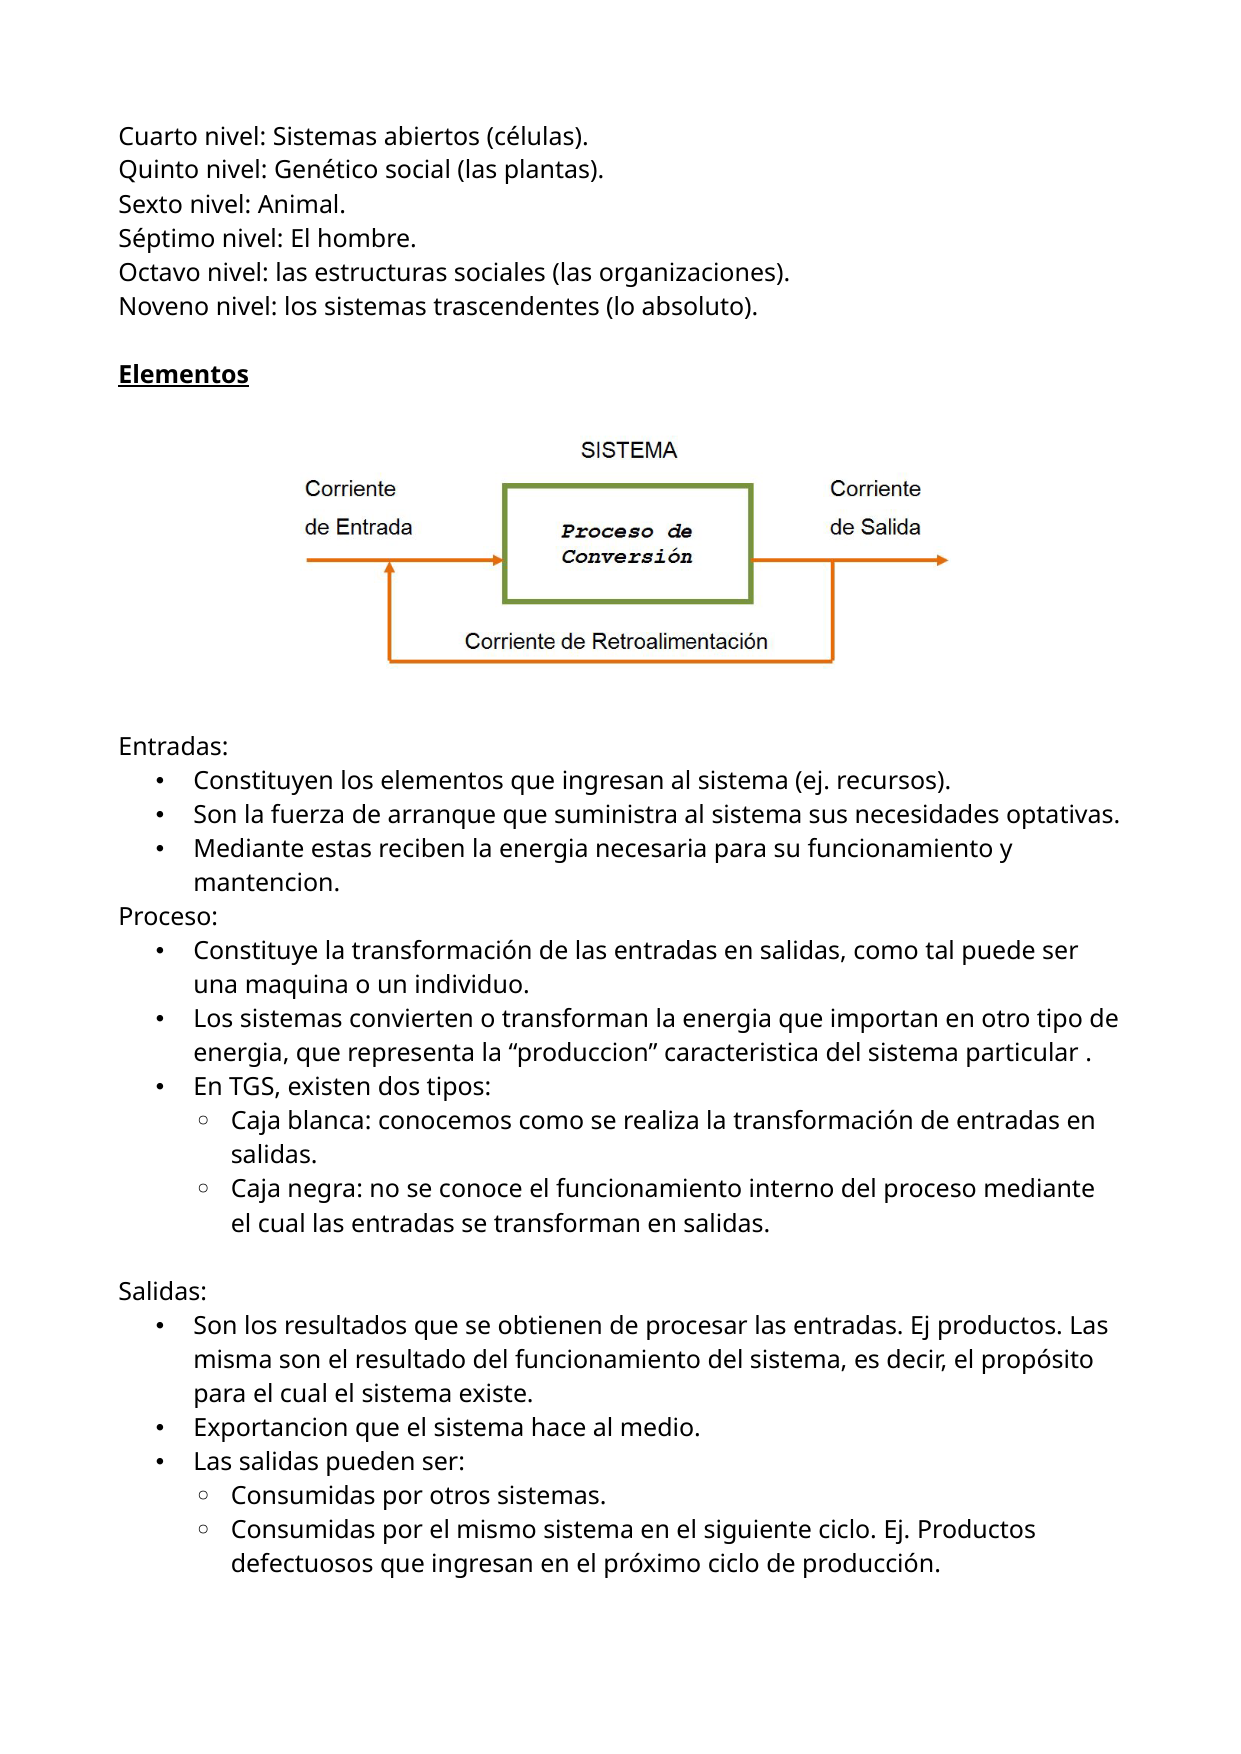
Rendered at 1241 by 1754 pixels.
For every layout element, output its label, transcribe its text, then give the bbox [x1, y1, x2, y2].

list En TGS, existen dos tipos: [156, 1069, 1122, 1103]
text Elementos [118, 357, 1122, 391]
text Proceso: [118, 899, 1122, 933]
text Entradas: [118, 728, 1122, 762]
picture [289, 424, 952, 695]
text Salidas: [118, 1273, 1122, 1307]
text Sexto nivel: Animal. [118, 186, 1122, 220]
text Séptimo nivel: El hombre. [118, 220, 1122, 254]
list Caja blanca: conocemos como se realiza la transformación de entradas en salidas. [193, 1103, 1122, 1171]
list Constituyen los elementos que ingresan al sistema (ej. recursos). [156, 762, 1122, 796]
text Cuarto nivel: Sistemas abiertos (células). [118, 118, 1122, 152]
list Los sistemas convierten o transforman la energia que importan en otro tipo de energia, que representa la “produccion” caracteristica del sistema particular . [156, 1001, 1122, 1069]
list Constituye la transformación de las entradas en salidas, como tal puede ser una maquina o un individuo. [156, 933, 1122, 1001]
list Exportancion que el sistema hace al medio. [156, 1409, 1122, 1444]
text Octavo nivel: las estructuras sociales (las organizaciones). [118, 254, 1122, 288]
list Consumidas por otros sistemas. [193, 1478, 1122, 1512]
list Consumidas por el mismo sistema en el siguiente ciclo. Ej. Productos defectuosos que ingresan en el próximo ciclo de producción. [193, 1512, 1122, 1580]
list Son los resultados que se obtienen de procesar las entradas. Ej productos. Las misma son el resultado del funcionamiento del sistema, es decir, el propósito para el cual el sistema existe. [156, 1307, 1122, 1409]
list Mediante estas reciben la energia necesaria para su funcionamiento y mantencion. [156, 831, 1122, 899]
list Las salidas pueden ser: [156, 1444, 1122, 1478]
list Son la fuerza de arranque que suministra al sistema sus necesidades optativas. [156, 796, 1122, 831]
text Quinto nivel: Genético social (las plantas). [118, 152, 1122, 186]
list Caja negra: no se conoce el funcionamiento interno del proceso mediante el cual las entradas se transforman en salidas. [193, 1171, 1122, 1239]
text Noveno nivel: los sistemas trascendentes (lo absoluto). [118, 288, 1122, 322]
